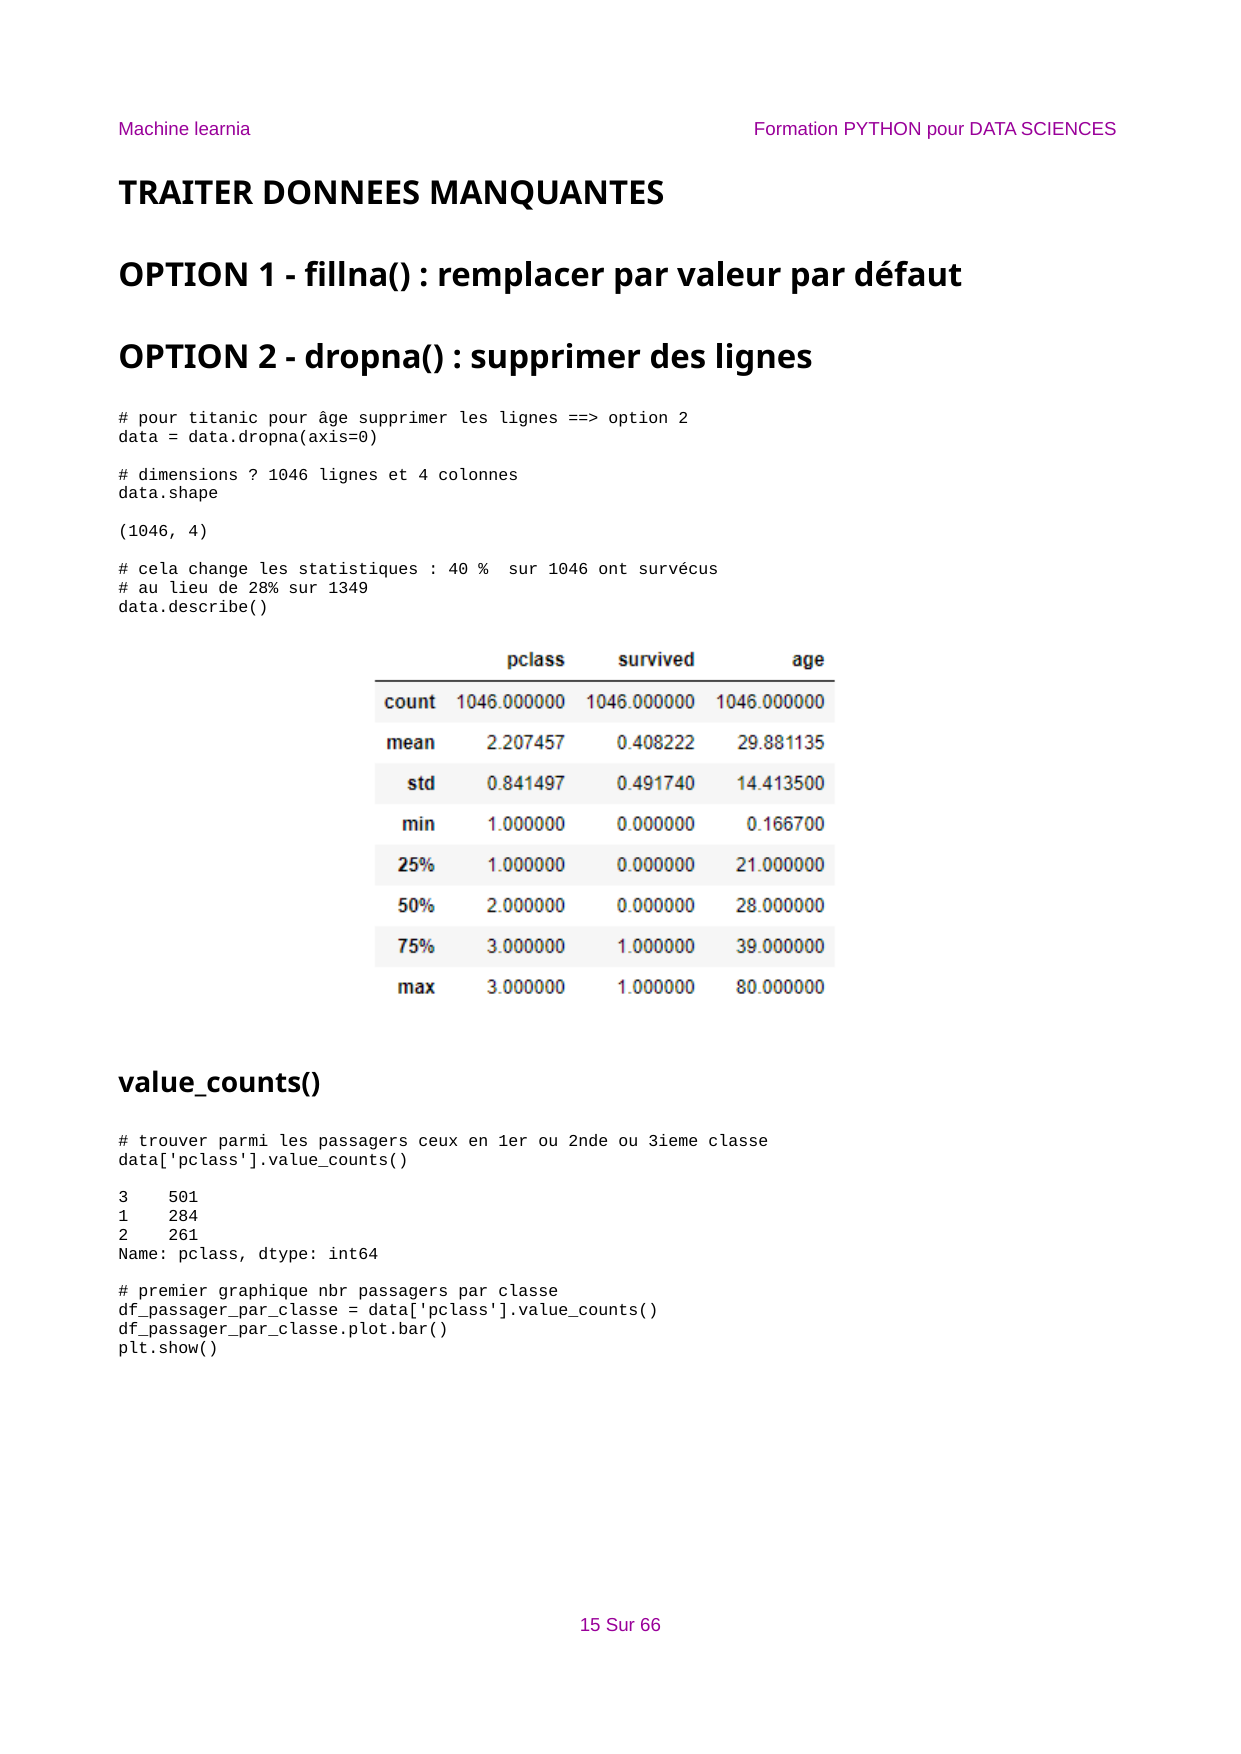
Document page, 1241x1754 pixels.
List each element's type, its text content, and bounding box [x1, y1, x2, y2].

text 2 261 [118, 1226, 1122, 1245]
text data.describe() [118, 598, 1122, 617]
text df_passager_par_classe = data['pclass'].value_counts() [118, 1302, 1122, 1321]
text # trouver parmi les passagers ceux en 1er ou 2nde ou 3ieme classe [118, 1132, 1122, 1151]
text # cela change les statistiques : 40 % sur 1046 ont survécus [118, 560, 1122, 579]
text data = data.dropna(axis=0) [118, 428, 1122, 447]
text 3 501 [118, 1189, 1122, 1208]
subtitle OPTION 2 - dropna() : supprimer des lignes [118, 333, 1122, 378]
subtitle TRAITER DONNEES MANQUANTES [118, 169, 1122, 214]
text data.shape [118, 485, 1122, 504]
text Name: pclass, dtype: int64 [118, 1245, 1122, 1264]
text # dimensions ? 1046 lignes et 4 colonnes [118, 466, 1122, 485]
subtitle value_counts() [118, 1062, 1122, 1101]
text 1 284 [118, 1208, 1122, 1226]
text # au lieu de 28% sur 1349 [118, 579, 1122, 598]
text # pour titanic pour âge supprimer les lignes ==> option 2 [118, 409, 1122, 428]
text plt.show() [118, 1339, 1122, 1358]
text (1046, 4) [118, 523, 1122, 542]
subtitle OPTION 1 - fillna() : remplacer par valeur par défaut [118, 251, 1122, 296]
text data['pclass'].value_counts() [118, 1151, 1122, 1170]
picture [369, 635, 871, 1019]
text df_passager_par_classe.plot.bar() [118, 1321, 1122, 1339]
text # premier graphique nbr passagers par classe [118, 1283, 1122, 1302]
